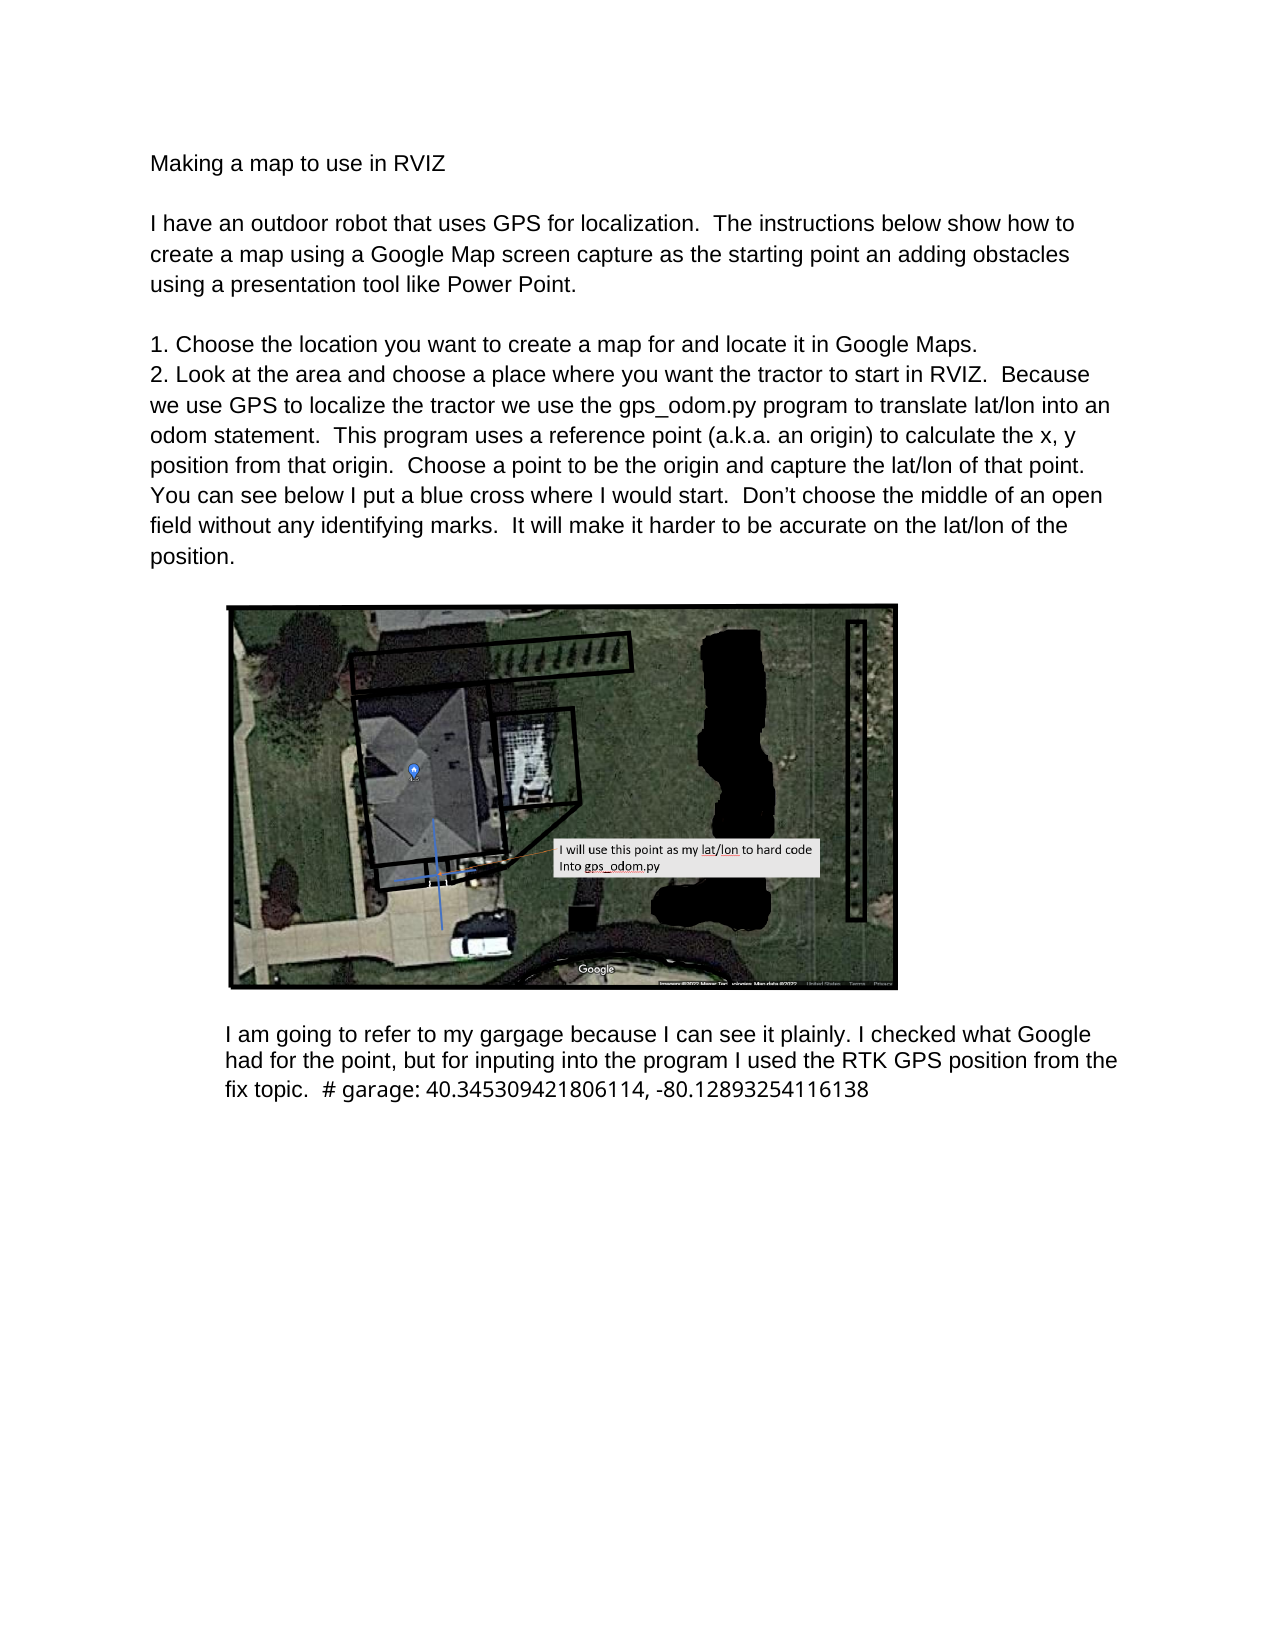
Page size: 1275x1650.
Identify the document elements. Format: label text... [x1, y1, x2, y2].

text I am going to refer to my gargage because I can see it plainly. I checked what Google had for the point, but for inputing into the program I used the RTK GPS position from the fix topic. # garage: 40.345309421806114, -80.12893254116138 [225, 1021, 1125, 1103]
text Making a map to use in RVIZ [150, 150, 1125, 176]
picture [216, 599, 903, 994]
text 1. Choose the location you want to create a map for and locate it in Google Maps. [150, 331, 1125, 358]
text I have an outdoor robot that uses GPS for localization. The instructions below show how to create a map using a Google Map screen capture as the starting point an adding obstacles using a presentation tool like Power Point. [150, 210, 1125, 297]
text 2. Look at the area and choose a place where you want the tractor to start in RVIZ. Because we use GPS to localize the tractor we use the gps_odom.py program to translate lat/lon into an odom statement. This program uses a reference point (a.k.a. an origin) to calculate the x, y position from that origin. Choose a point to be the origin and capture the lat/lon of that point. You can see below I put a blue cross where I would start. Don’t choose the middle of an open field without any identifying marks. It will make it harder to be accurate on the lat/lon of the position. [150, 361, 1125, 569]
